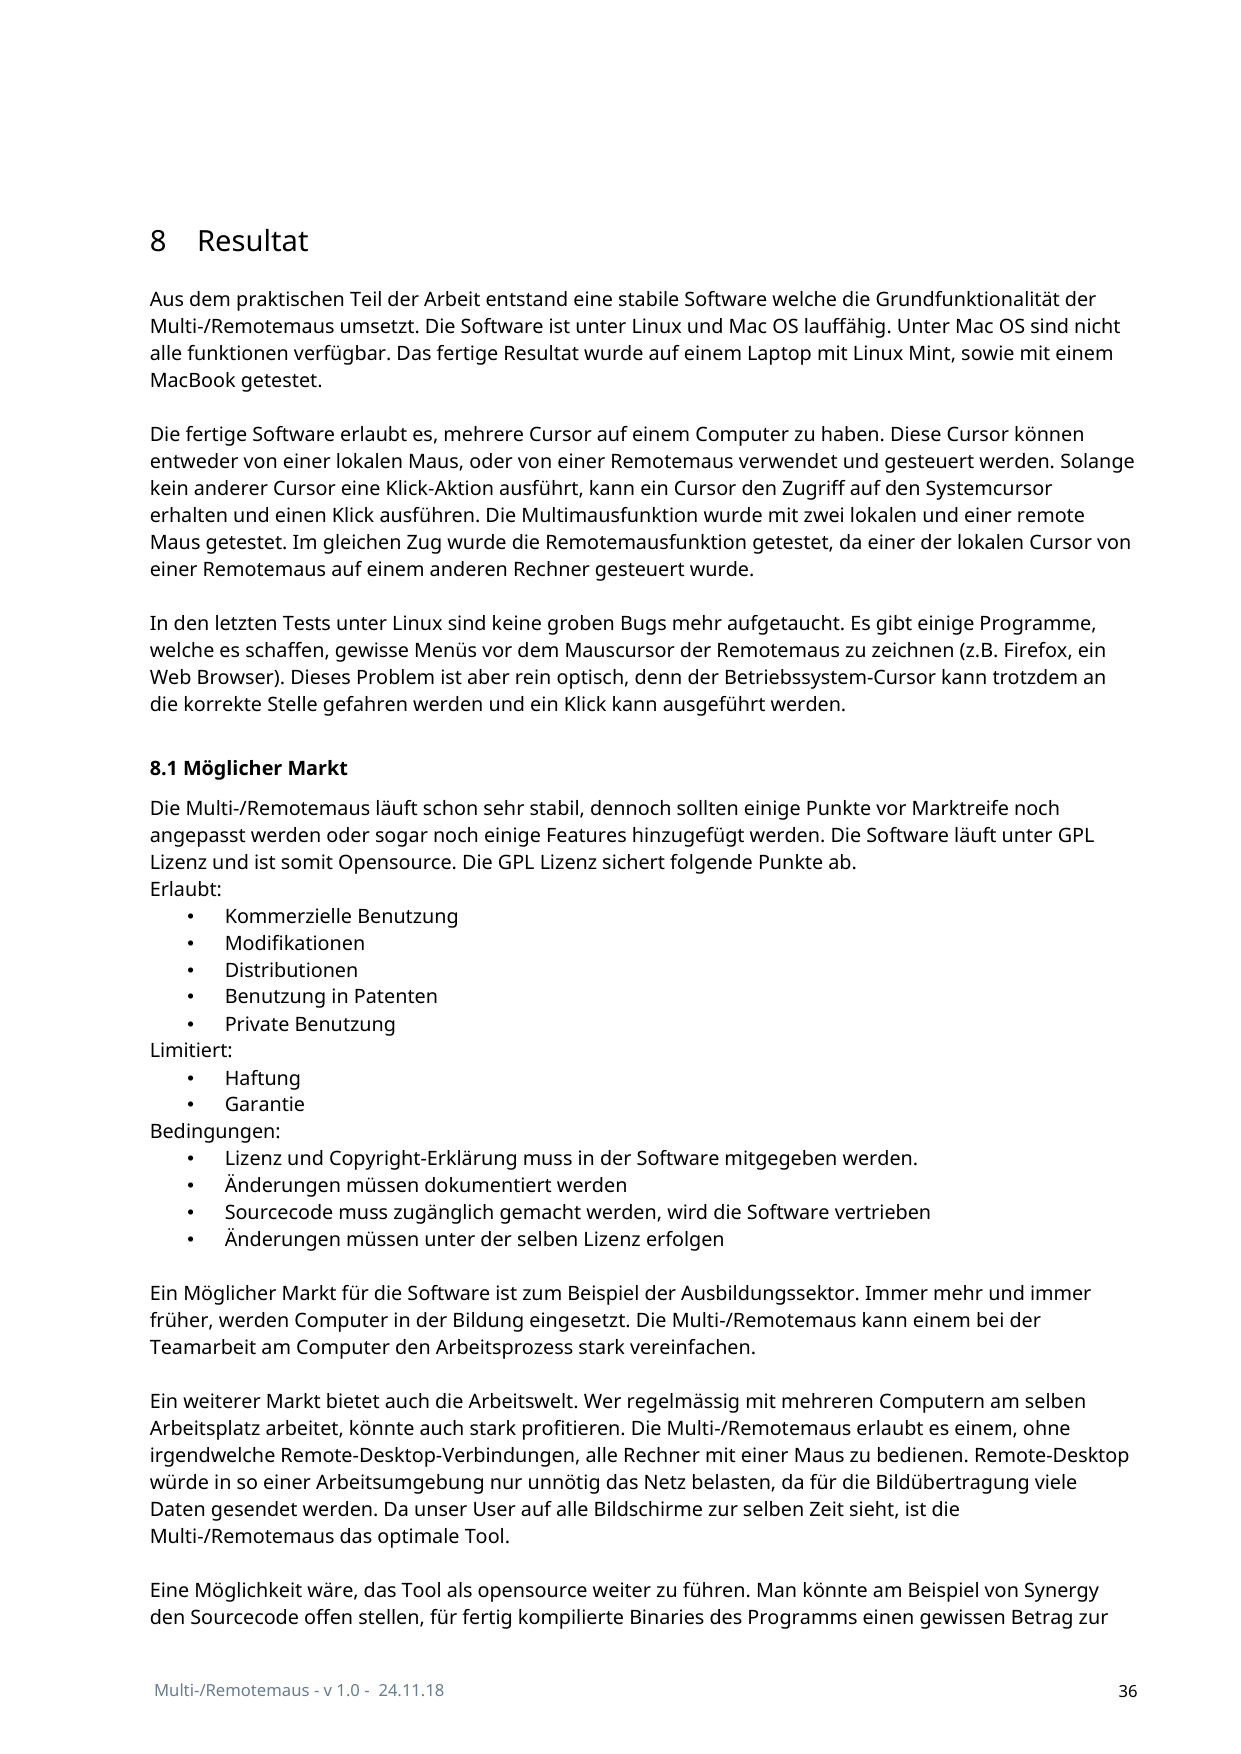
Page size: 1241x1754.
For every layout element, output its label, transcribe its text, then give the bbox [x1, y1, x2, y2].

list Sourcecode muss zugänglich gemacht werden, wird die Software vertrieben [187, 1199, 1136, 1226]
subtitle Resultat [149, 221, 1136, 260]
text Die Multi-/Remotemaus läuft schon sehr stabil, dennoch sollten einige Punkte vor Marktreife noch angepasst werden oder sogar noch einige Features hinzugefügt werden. Die Software läuft unter GPL Lizenz und ist somit Opensource. Die GPL Lizenz sichert folgende Punkte ab. [149, 794, 1136, 875]
list Lizenz und Copyright-Erklärung muss in der Software mitgegeben werden. [187, 1145, 1136, 1172]
text Die fertige Software erlaubt es, mehrere Cursor auf einem Computer zu haben. Diese Cursor können entweder von einer lokalen Maus, oder von einer Remotemaus verwendet und gesteuert werden. Solange kein anderer Cursor eine Klick-Aktion ausführt, kann ein Cursor den Zugriff auf den Systemcursor erhalten und einen Klick ausführen. Die Multimausfunktion wurde mit zwei lokalen und einer remote Maus getestet. Im gleichen Zug wurde die Remotemausfunktion getestet, da einer der lokalen Cursor von einer Remotemaus auf einem anderen Rechner gesteuert wurde. [149, 420, 1136, 582]
text Ein weiterer Markt bietet auch die Arbeitswelt. Wer regelmässig mit mehreren Computern am selben Arbeitsplatz arbeitet, könnte auch stark profitieren. Die Multi-/Remotemaus erlaubt es einem, ohne irgendwelche Remote-Desktop-Verbindungen, alle Rechner mit einer Maus zu bedienen. Remote-Desktop würde in so einer Arbeitsumgebung nur unnötig das Netz belasten, da für die Bildübertragung viele Daten gesendet werden. Da unser User auf alle Bildschirme zur selben Zeit sieht, ist die Multi-/Remotemaus das optimale Tool. [149, 1387, 1136, 1549]
text Limitiert: [149, 1037, 1136, 1064]
list Änderungen müssen dokumentiert werden [187, 1172, 1136, 1199]
list Distributionen [187, 956, 1136, 983]
list Garantie [187, 1091, 1136, 1118]
subtitle Möglicher Markt [149, 754, 1136, 781]
text Ein Möglicher Markt für die Software ist zum Beispiel der Ausbildungssektor. Immer mehr und immer früher, werden Computer in der Bildung eingesetzt. Die Multi-/Remotemaus kann einem bei der Teamarbeit am Computer den Arbeitsprozess stark vereinfachen. [149, 1279, 1136, 1361]
list Kommerzielle Benutzung [187, 902, 1136, 929]
list Benutzung in Patenten [187, 983, 1136, 1010]
list Private Benutzung [187, 1010, 1136, 1037]
text Eine Möglichkeit wäre, das Tool als opensource weiter zu führen. Man könnte am Beispiel von Synergy den Sourcecode offen stellen, für fertig kompilierte Binaries des Programms einen gewissen Betrag zur [149, 1576, 1136, 1630]
text Aus dem praktischen Teil der Arbeit entstand eine stabile Software welche die Grundfunktionalität der Multi-/Remotemaus umsetzt. Die Software ist unter Linux und Mac OS lauffähig. Unter Mac OS sind nicht alle funktionen verfügbar. Das fertige Resultat wurde auf einem Laptop mit Linux Mint, sowie mit einem MacBook getestet. [149, 285, 1136, 393]
list Modifikationen [187, 929, 1136, 956]
text In den letzten Tests unter Linux sind keine groben Bugs mehr aufgetaucht. Es gibt einige Programme, welche es schaffen, gewisse Menüs vor dem Mauscursor der Remotemaus zu zeichnen (z.B. Firefox, ein Web Browser). Dieses Problem ist aber rein optisch, denn der Betriebssystem-Cursor kann trotzdem an die korrekte Stelle gefahren werden und ein Klick kann ausgeführt werden. [149, 609, 1136, 717]
text Bedingungen: [149, 1118, 1136, 1145]
list Änderungen müssen unter der selben Lizenz erfolgen [187, 1226, 1136, 1253]
text Erlaubt: [149, 875, 1136, 902]
list Haftung [187, 1064, 1136, 1091]
